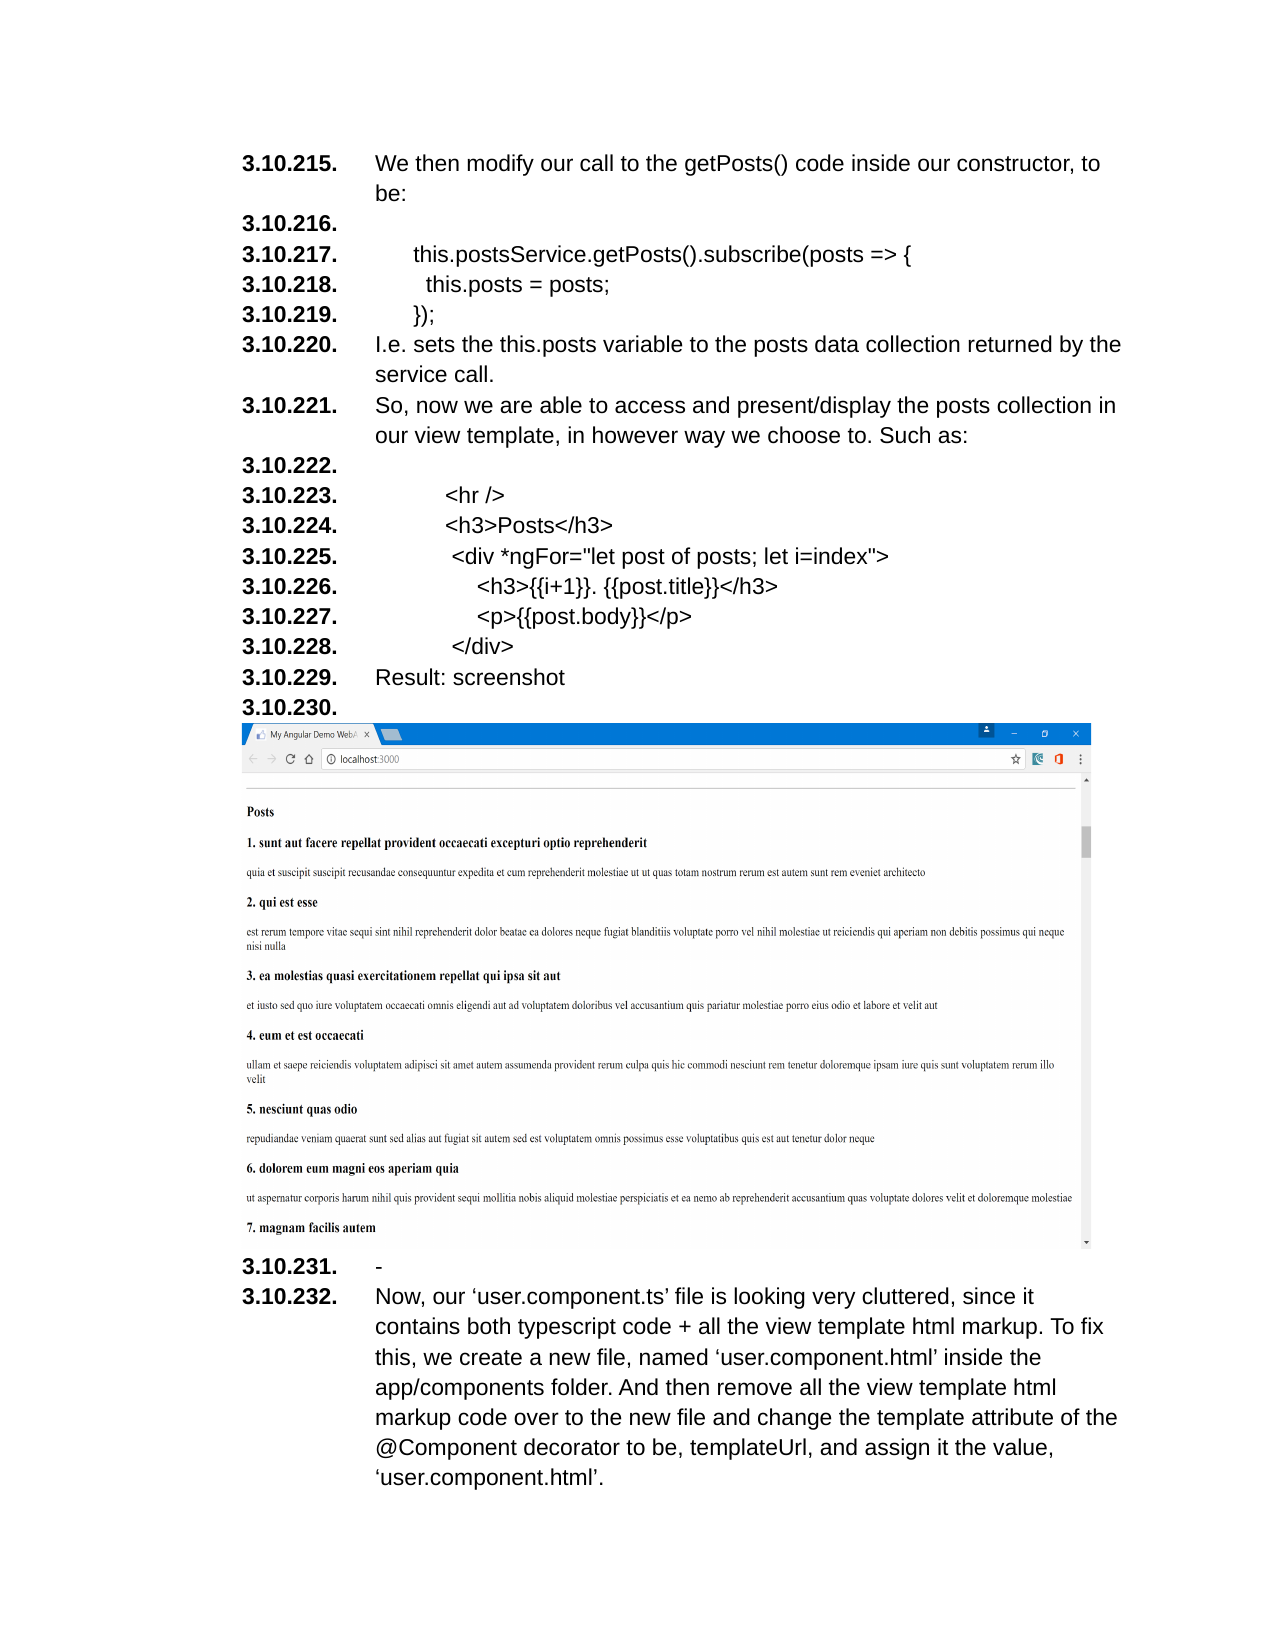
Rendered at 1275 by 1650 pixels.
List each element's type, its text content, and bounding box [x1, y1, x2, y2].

list this.posts = posts; [337, 271, 1125, 297]
list I.e. sets the this.posts variable to the posts data collection returned by the service call. [337, 331, 1125, 388]
list Now, our ‘user.component.ts’ file is looking very cluttered, since it contains both typescript code + all the view template html markup. To fix this, we create a new file, named ‘user.component.html’ inside the app/components folder. And then remove all the view template html markup code over to the new file and change the template attribute of the @Component decorator to be, templateUrl, and assign it the value, ‘user.component.html’. [337, 1283, 1125, 1491]
list <hr /> [337, 482, 1125, 509]
list <h3>Posts</h3> [337, 512, 1125, 539]
list </div> [337, 633, 1125, 660]
picture [241, 723, 1092, 1249]
list <div *ngFor="let post of posts; let i=index"> [337, 543, 1125, 569]
list Result: screenshot [337, 663, 1125, 690]
list <h3>{{i+1}}. {{post.title}}</h3> [337, 573, 1125, 599]
list So, now we are able to access and present/display the posts collection in our view template, in however way we choose to. Such as: [337, 392, 1125, 448]
list We then modify our call to the getPosts() code inside our constructor, to be: [337, 150, 1125, 207]
list <p>{{post.body}}</p> [337, 603, 1125, 629]
list - [337, 1253, 1125, 1279]
list }); [337, 301, 1125, 327]
list this.postsService.getPosts().subscribe(posts => { [337, 241, 1125, 267]
